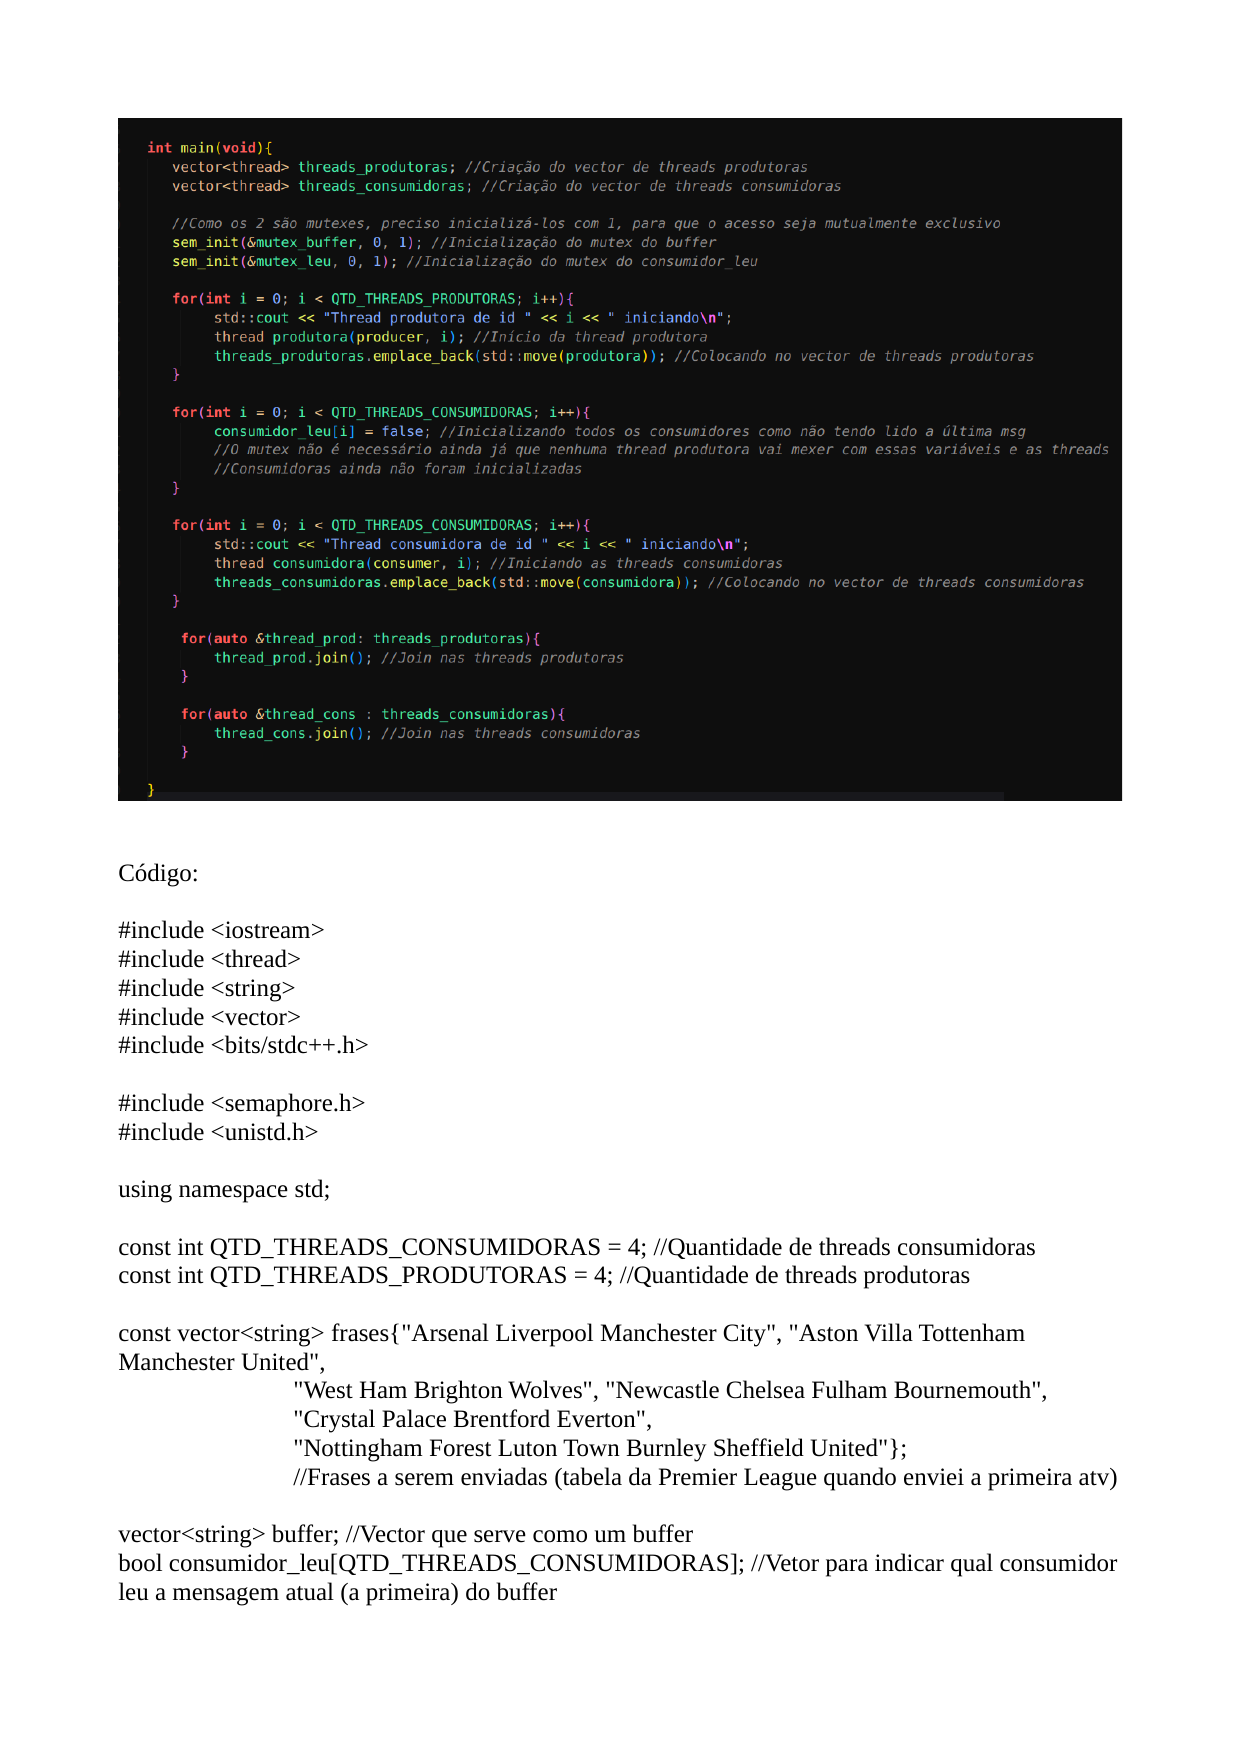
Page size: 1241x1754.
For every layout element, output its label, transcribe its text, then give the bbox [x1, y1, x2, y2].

text "West Ham Brighton Wolves", "Newcastle Chelsea Fulham Bournemouth", [118, 1376, 1122, 1404]
text #include <bits/stdc++.h> [118, 1031, 1122, 1059]
text #include <vector> [118, 1002, 1122, 1031]
text "Nottingham Forest Luton Town Burnley Sheffield United"}; [118, 1433, 1122, 1462]
text #include <iostream> [118, 916, 1122, 944]
text Código: [118, 858, 1122, 887]
text //Frases a serem enviadas (tabela da Premier League quando enviei a primeira atv) [118, 1462, 1122, 1491]
text #include <semaphore.h> [118, 1088, 1122, 1117]
picture [118, 118, 1123, 801]
text const vector<string> frases{"Arsenal Liverpool Manchester City", "Aston Villa Tottenham Manchester United", [118, 1318, 1122, 1376]
text #include <unistd.h> [118, 1117, 1122, 1146]
text const int QTD_THREADS_PRODUTORAS = 4; //Quantidade de threads produtoras [118, 1261, 1122, 1289]
text "Crystal Palace Brentford Everton", [118, 1404, 1122, 1433]
text vector<string> buffer; //Vector que serve como um buffer [118, 1519, 1122, 1548]
text #include <string> [118, 973, 1122, 1002]
text bool consumidor_leu[QTD_THREADS_CONSUMIDORAS]; //Vetor para indicar qual consumidor leu a mensagem atual (a primeira) do buffer [118, 1548, 1122, 1606]
text using namespace std; [118, 1174, 1122, 1203]
text const int QTD_THREADS_CONSUMIDORAS = 4; //Quantidade de threads consumidoras [118, 1232, 1122, 1261]
text #include <thread> [118, 944, 1122, 973]
